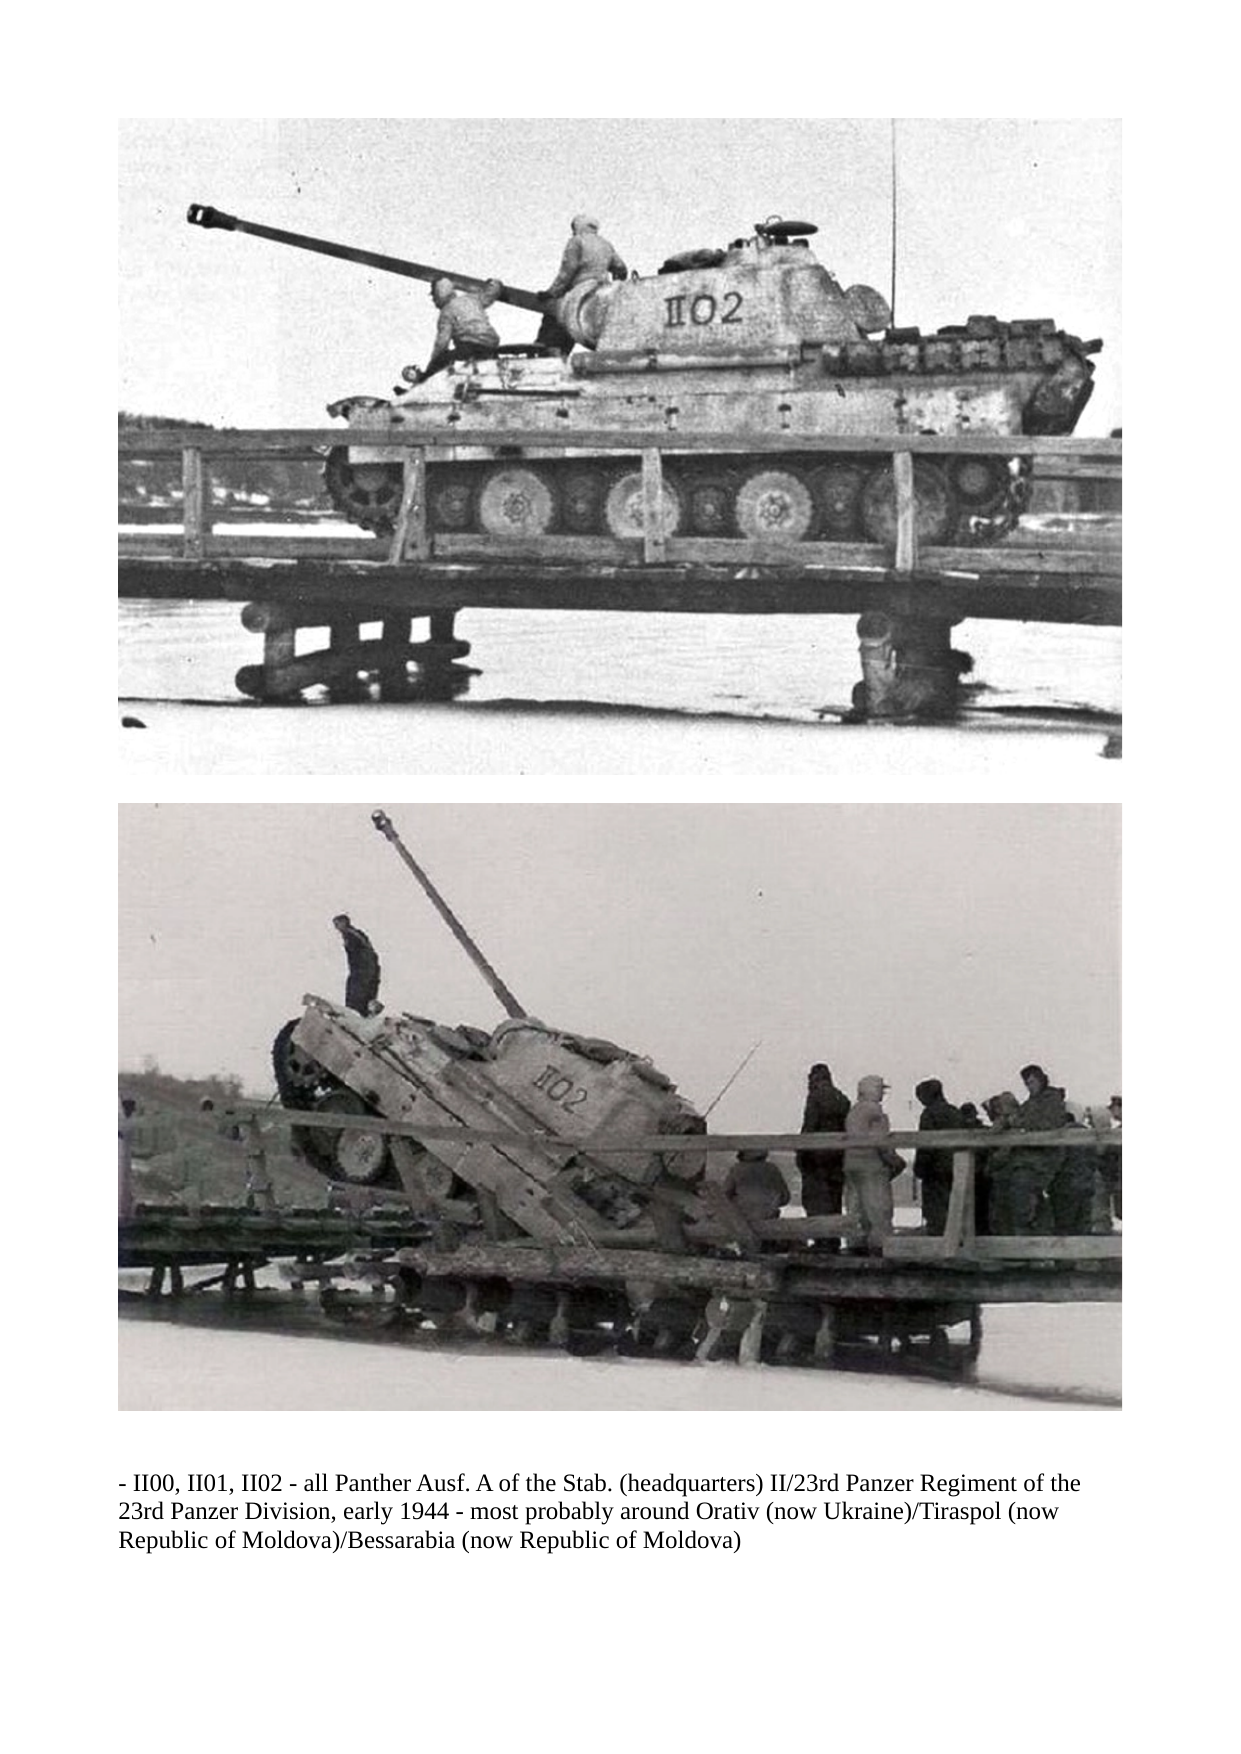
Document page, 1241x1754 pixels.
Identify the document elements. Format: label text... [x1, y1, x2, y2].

picture [118, 118, 1123, 775]
picture [118, 803, 1123, 1411]
text - II00, II01, II02 - all Panther Ausf. A of the Stab. (headquarters) II/23rd Panzer Regiment of the 23rd Panzer Division, early 1944 - most probably around Orativ (now Ukraine)/Tiraspol (now Republic of Moldova)/Bessarabia (now Republic of Moldova) [118, 1468, 1122, 1554]
